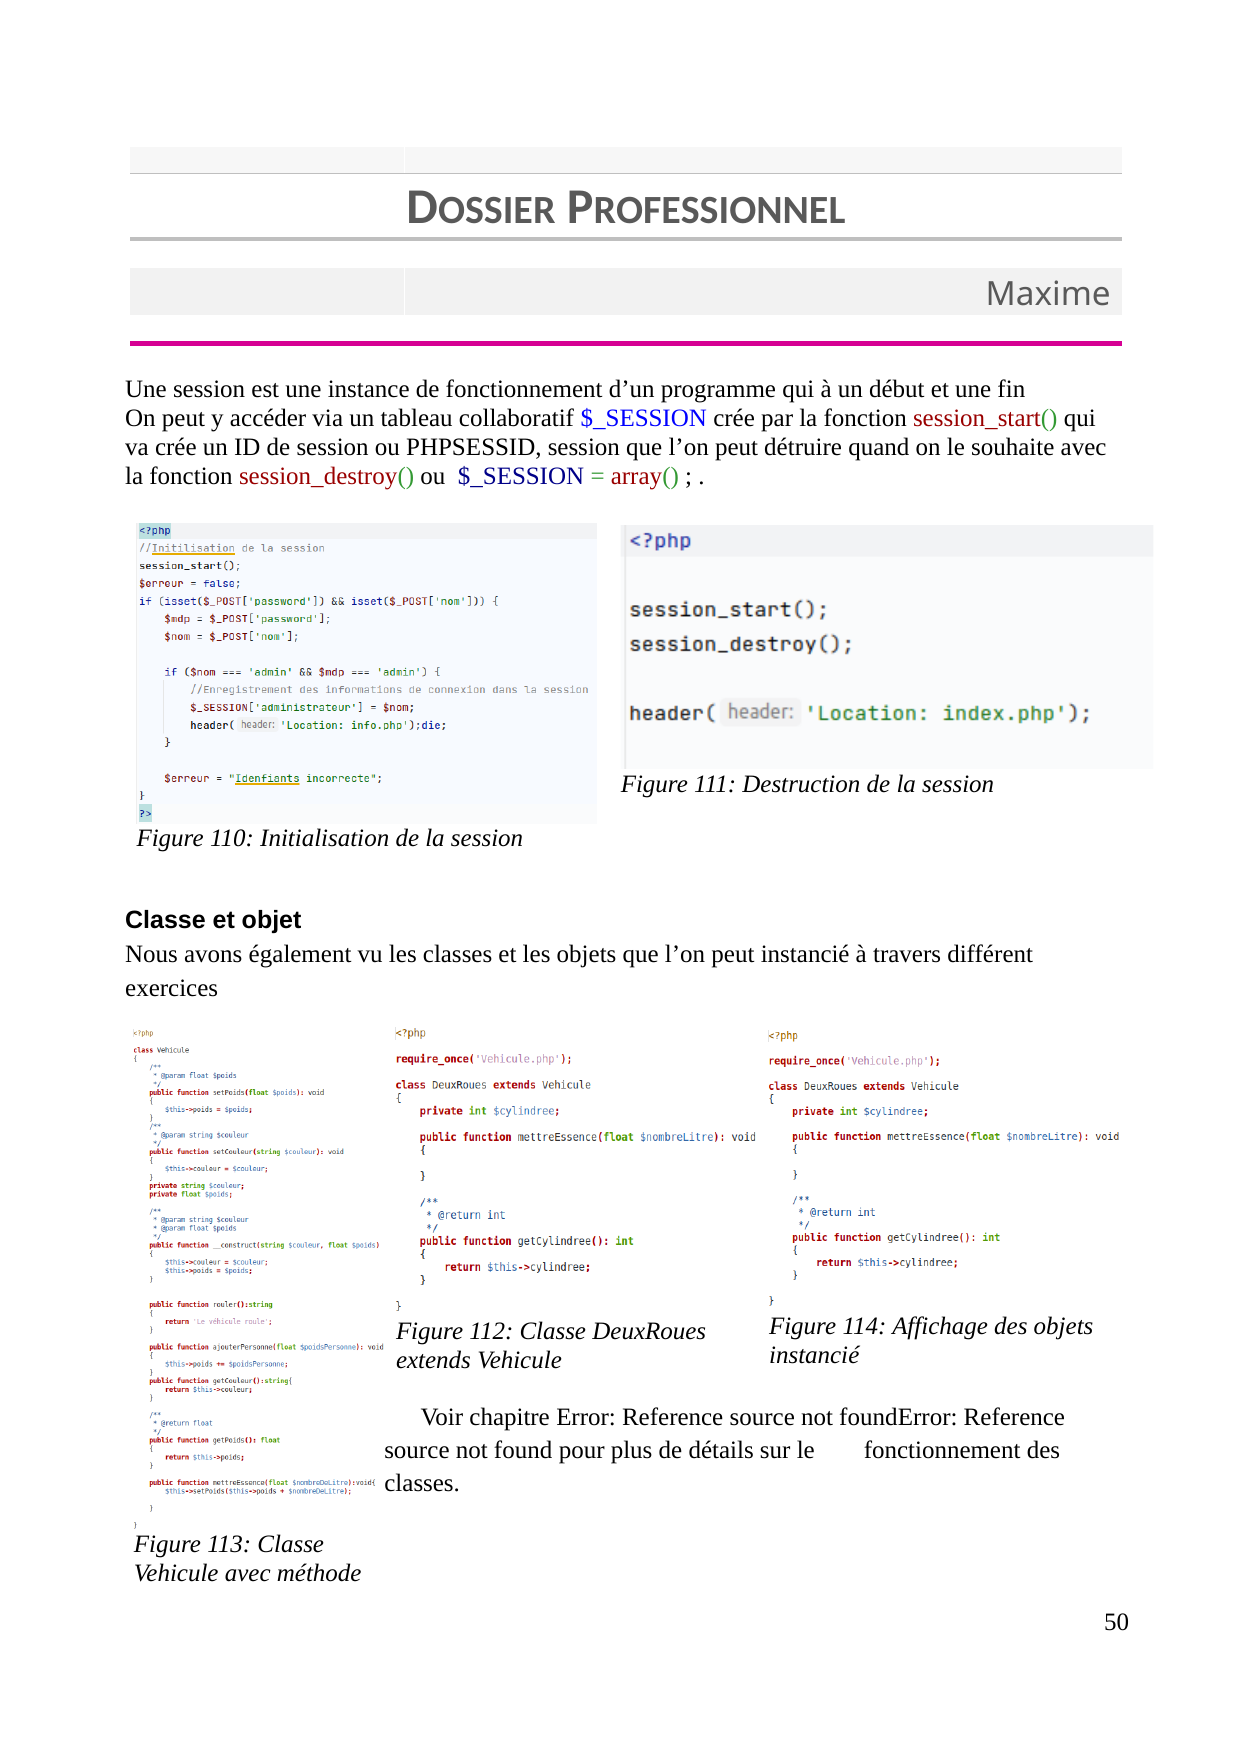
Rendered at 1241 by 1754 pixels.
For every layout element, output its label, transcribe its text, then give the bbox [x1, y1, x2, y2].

text Figure 114: Affichage des objets instancié [769, 1311, 1123, 1368]
text Figure 113: Classe Vehicule avec méthode [134, 1530, 384, 1587]
text Nous avons également vu les classes et les objets que l’on peut instancié à travers différent exercices [125, 939, 1123, 1001]
text Voir chapitre Erreur : source de la référence non trouvéeErreur : source de la référence non trouvée pour plus de détails sur le fonctionnement des classes. [125, 1015, 1123, 1497]
text Une session est une instance de fonctionnement d’un programme qui à un début et une fin [125, 374, 1123, 403]
picture [136, 523, 597, 824]
picture [133, 1029, 385, 1530]
picture [620, 525, 1154, 769]
text Figure 110: Initialisation de la session [136, 824, 597, 852]
text Figure 111: Destruction de la session [621, 769, 1153, 797]
picture [768, 1030, 1123, 1311]
text Figure 112: Classe DeuxRoues extends Vehicule [396, 1317, 760, 1374]
text On peut y accéder via un tableau collaboratif $_SESSION crée par la fonction session_start() qui va crée un ID de session ou PHPSESSID, session que l’on peut détruire quand on le souhaite avec la fonction session_destroy() ou $_SESSION = array() ; . [125, 403, 1123, 489]
picture [395, 1027, 761, 1317]
subtitle Classe et objet [125, 904, 1123, 933]
